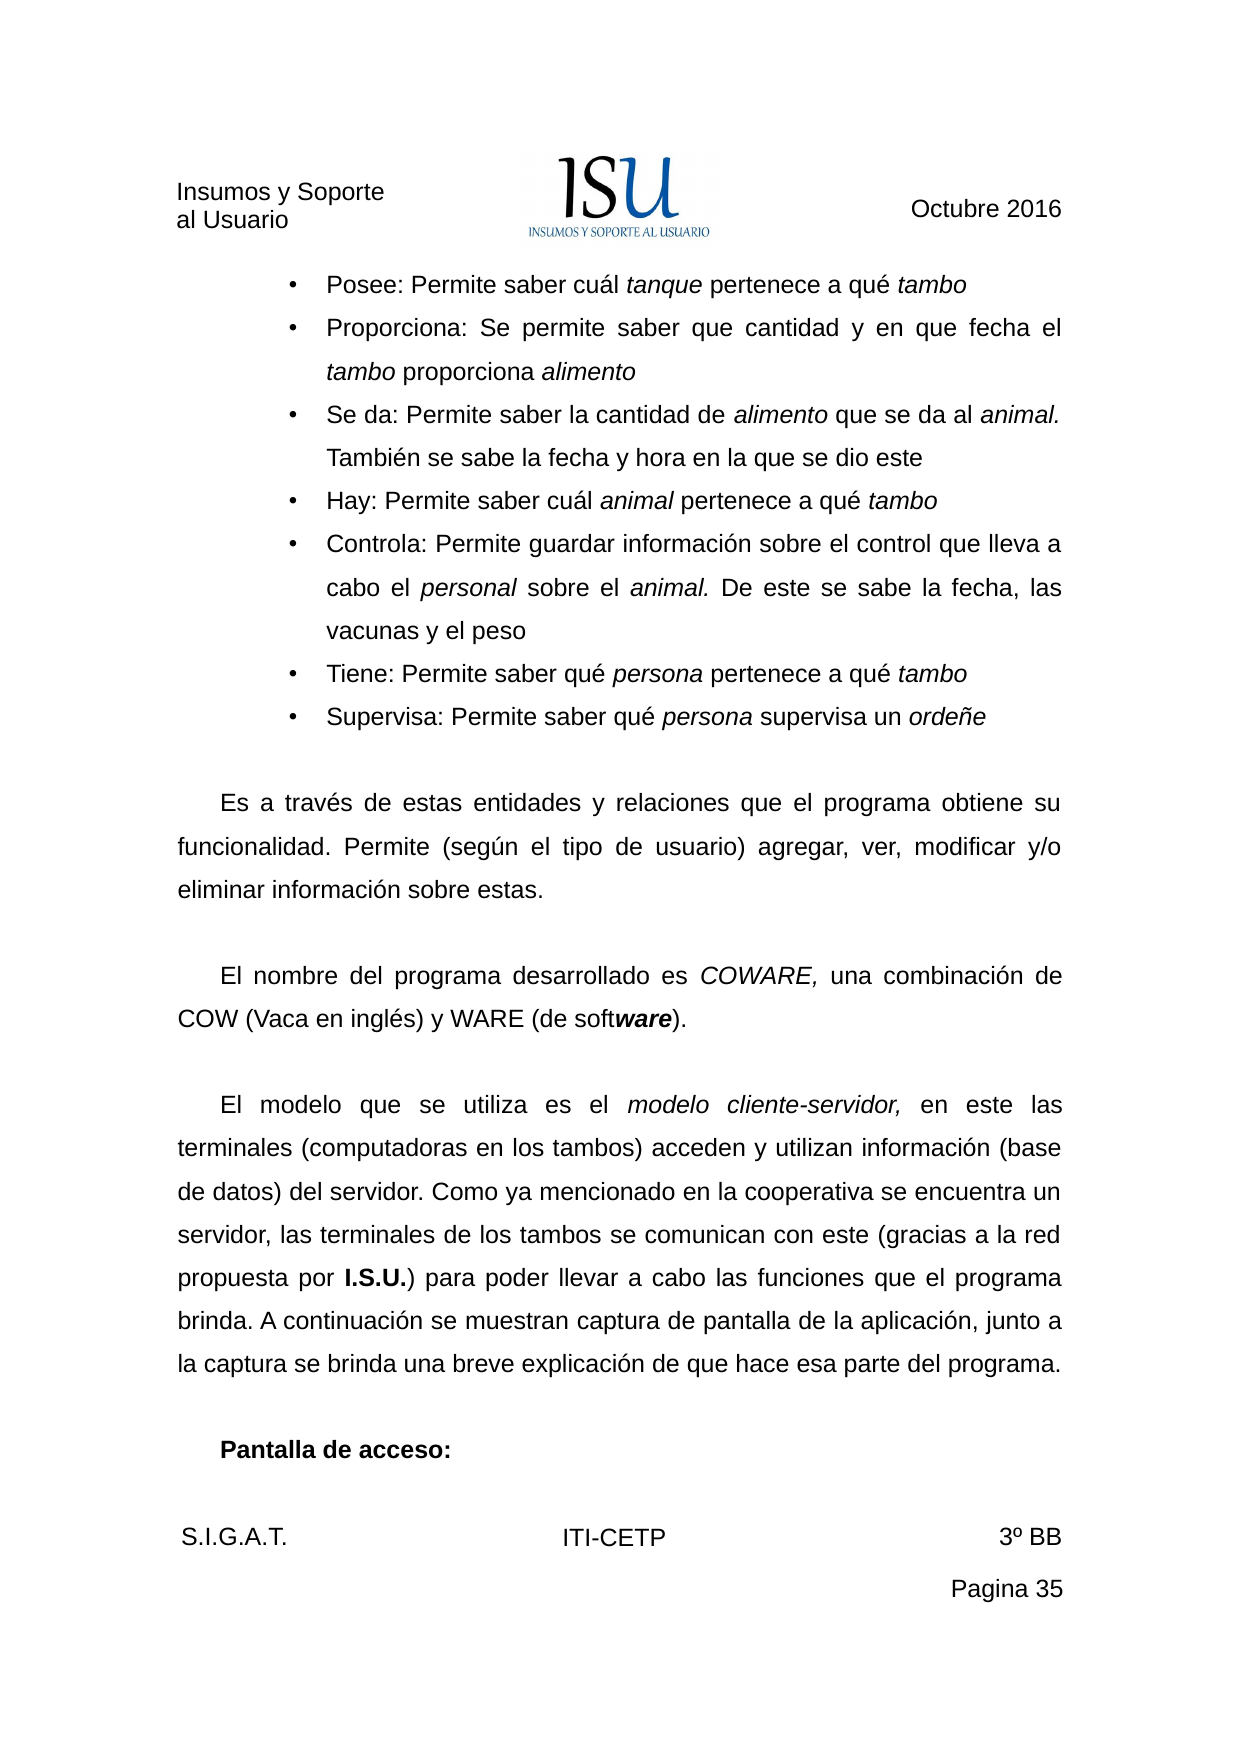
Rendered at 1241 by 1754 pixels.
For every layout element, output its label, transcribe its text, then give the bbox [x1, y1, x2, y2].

text Pantalla de acceso: [177, 1435, 1063, 1464]
picture [517, 138, 723, 252]
list Hay: Permite saber cuál animal pertenece a qué tambo [288, 486, 1063, 515]
list Proporciona: Se permite saber que cantidad y en que fecha el tambo proporciona alimento [288, 313, 1063, 385]
list Se da: Permite saber la cantidad de alimento que se da al animal. También se sabe la fecha y hora en la que se dio este [288, 400, 1063, 472]
list Posee: Permite saber cuál tanque pertenece a qué tambo [288, 270, 1063, 299]
text Es a través de estas entidades y relaciones que el programa obtiene su funcionalidad. Permite (según el tipo de usuario) agregar, ver, modificar y/o eliminar información sobre estas. [177, 788, 1063, 903]
text El modelo que se utiliza es el modelo cliente-servidor, en este las terminales (computadoras en los tambos) acceden y utilizan información (base de datos) del servidor. Como ya mencionado en la cooperativa se encuentra un servidor, las terminales de los tambos se comunican con este (gracias a la red propuesta por I.S.U.) para poder llevar a cabo las funciones que el programa brinda. A continuación se muestran captura de pantalla de la aplicación, junto a la captura se brinda una breve explicación de que hace esa parte del programa. [177, 1090, 1063, 1378]
list Controla: Permite guardar información sobre el control que lleva a cabo el personal sobre el animal. De este se sabe la fecha, las vacunas y el peso [288, 529, 1063, 644]
list Tiene: Permite saber qué persona pertenece a qué tambo [288, 659, 1063, 688]
text El nombre del programa desarrollado es COWARE, una combinación de COW (Vaca en inglés) y WARE (de software). [177, 961, 1063, 1033]
list Supervisa: Permite saber qué persona supervisa un ordeñe [288, 702, 1063, 731]
